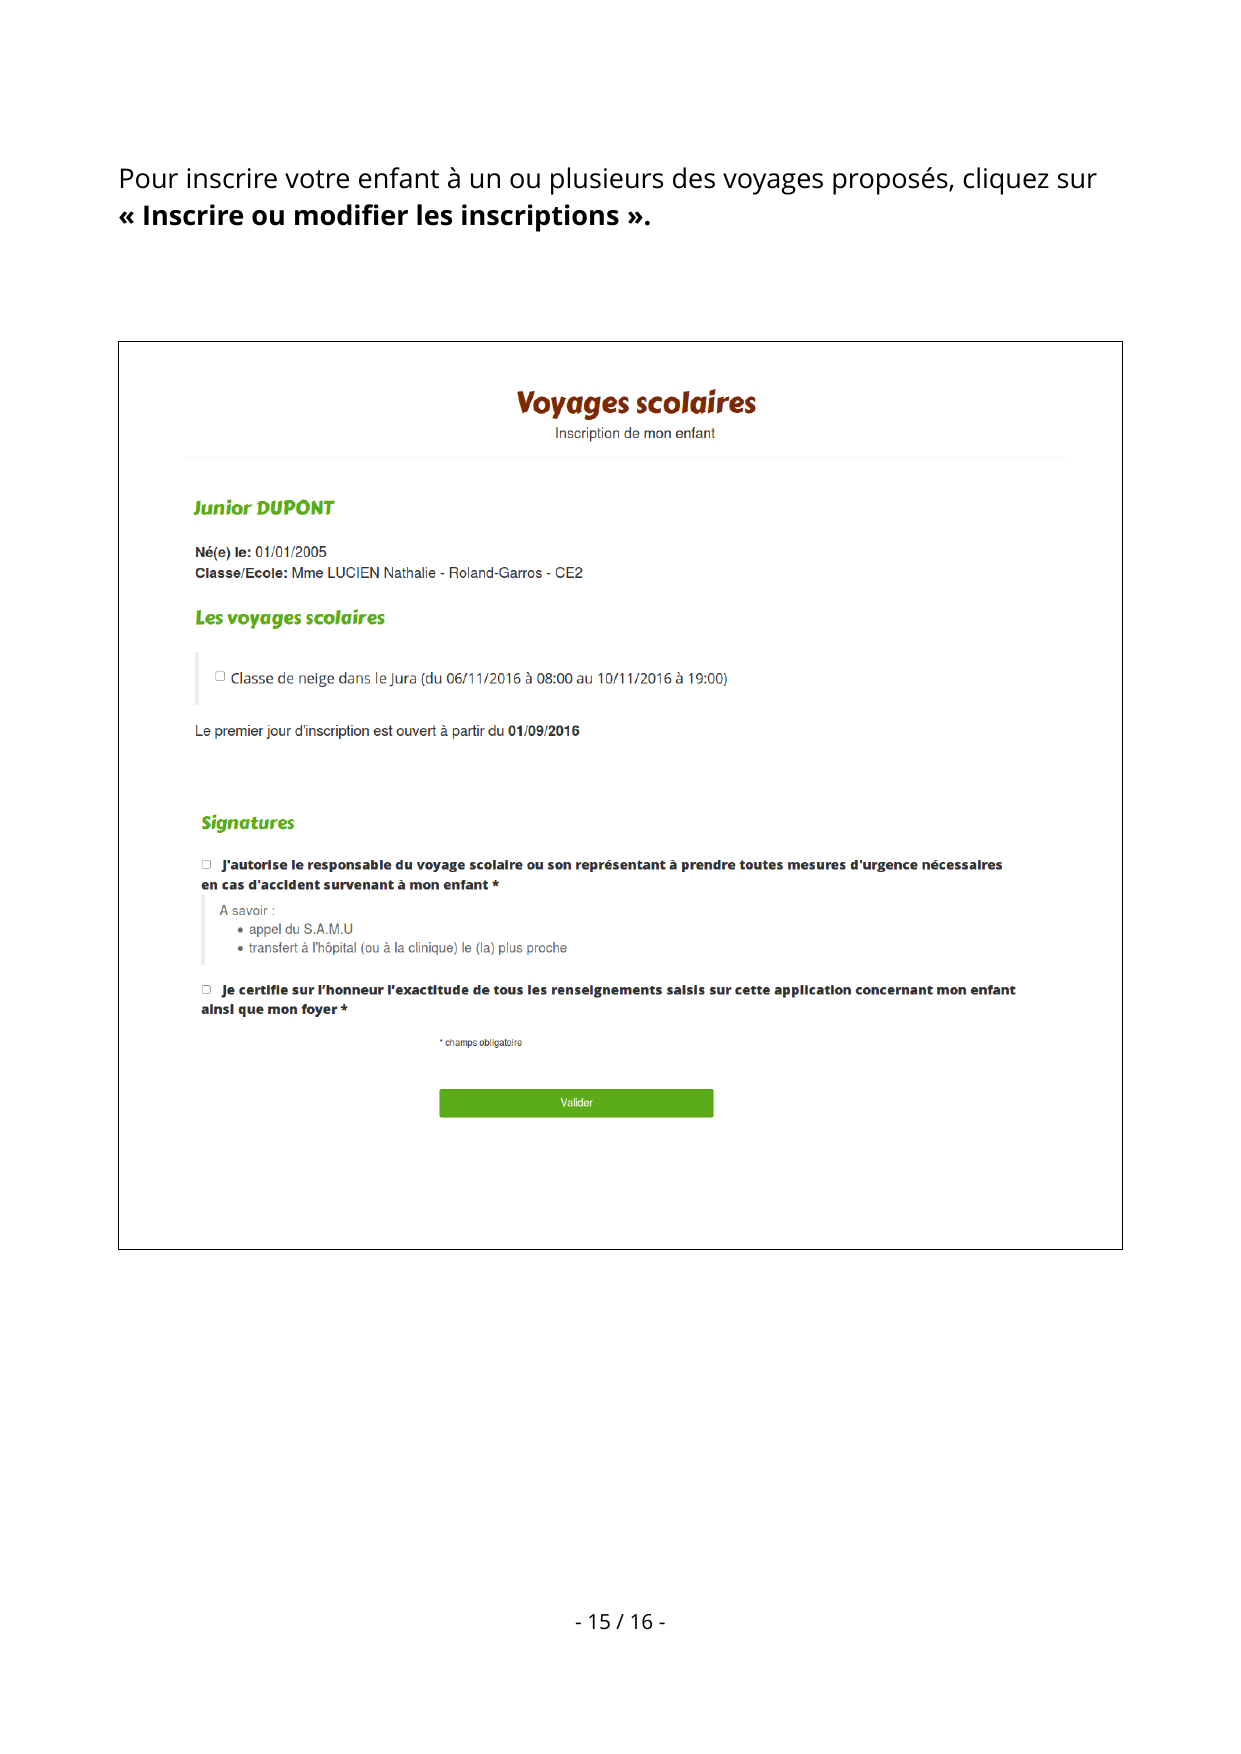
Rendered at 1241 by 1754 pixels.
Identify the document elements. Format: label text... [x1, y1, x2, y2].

picture [180, 790, 1035, 1158]
picture [170, 346, 1070, 779]
table_header [119, 342, 1122, 1249]
text Pour inscrire votre enfant à un ou plusieurs des voyages proposés, cliquez sur « Inscrire ou modifier les inscriptions ». [118, 159, 1122, 233]
